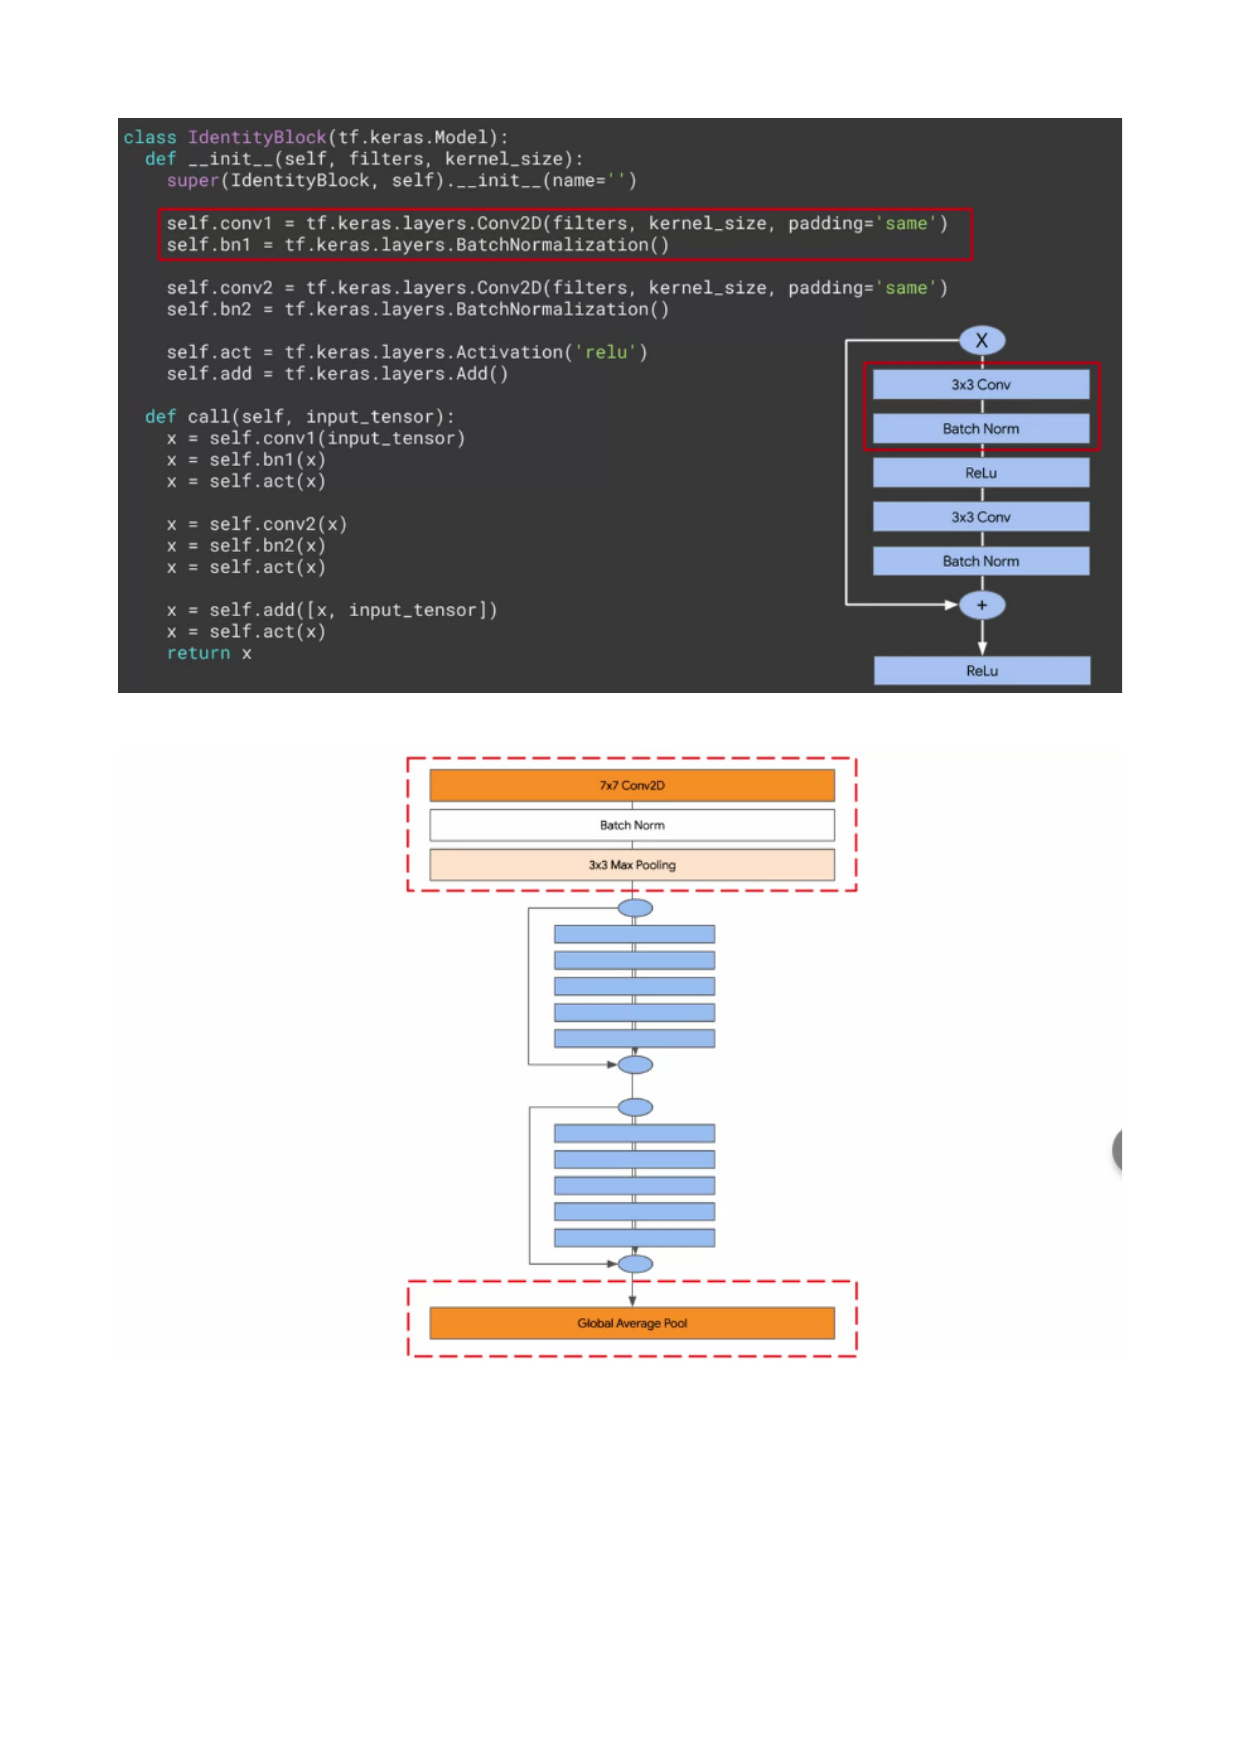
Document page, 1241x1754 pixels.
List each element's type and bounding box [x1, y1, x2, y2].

picture [118, 118, 1123, 693]
picture [118, 750, 1123, 1361]
